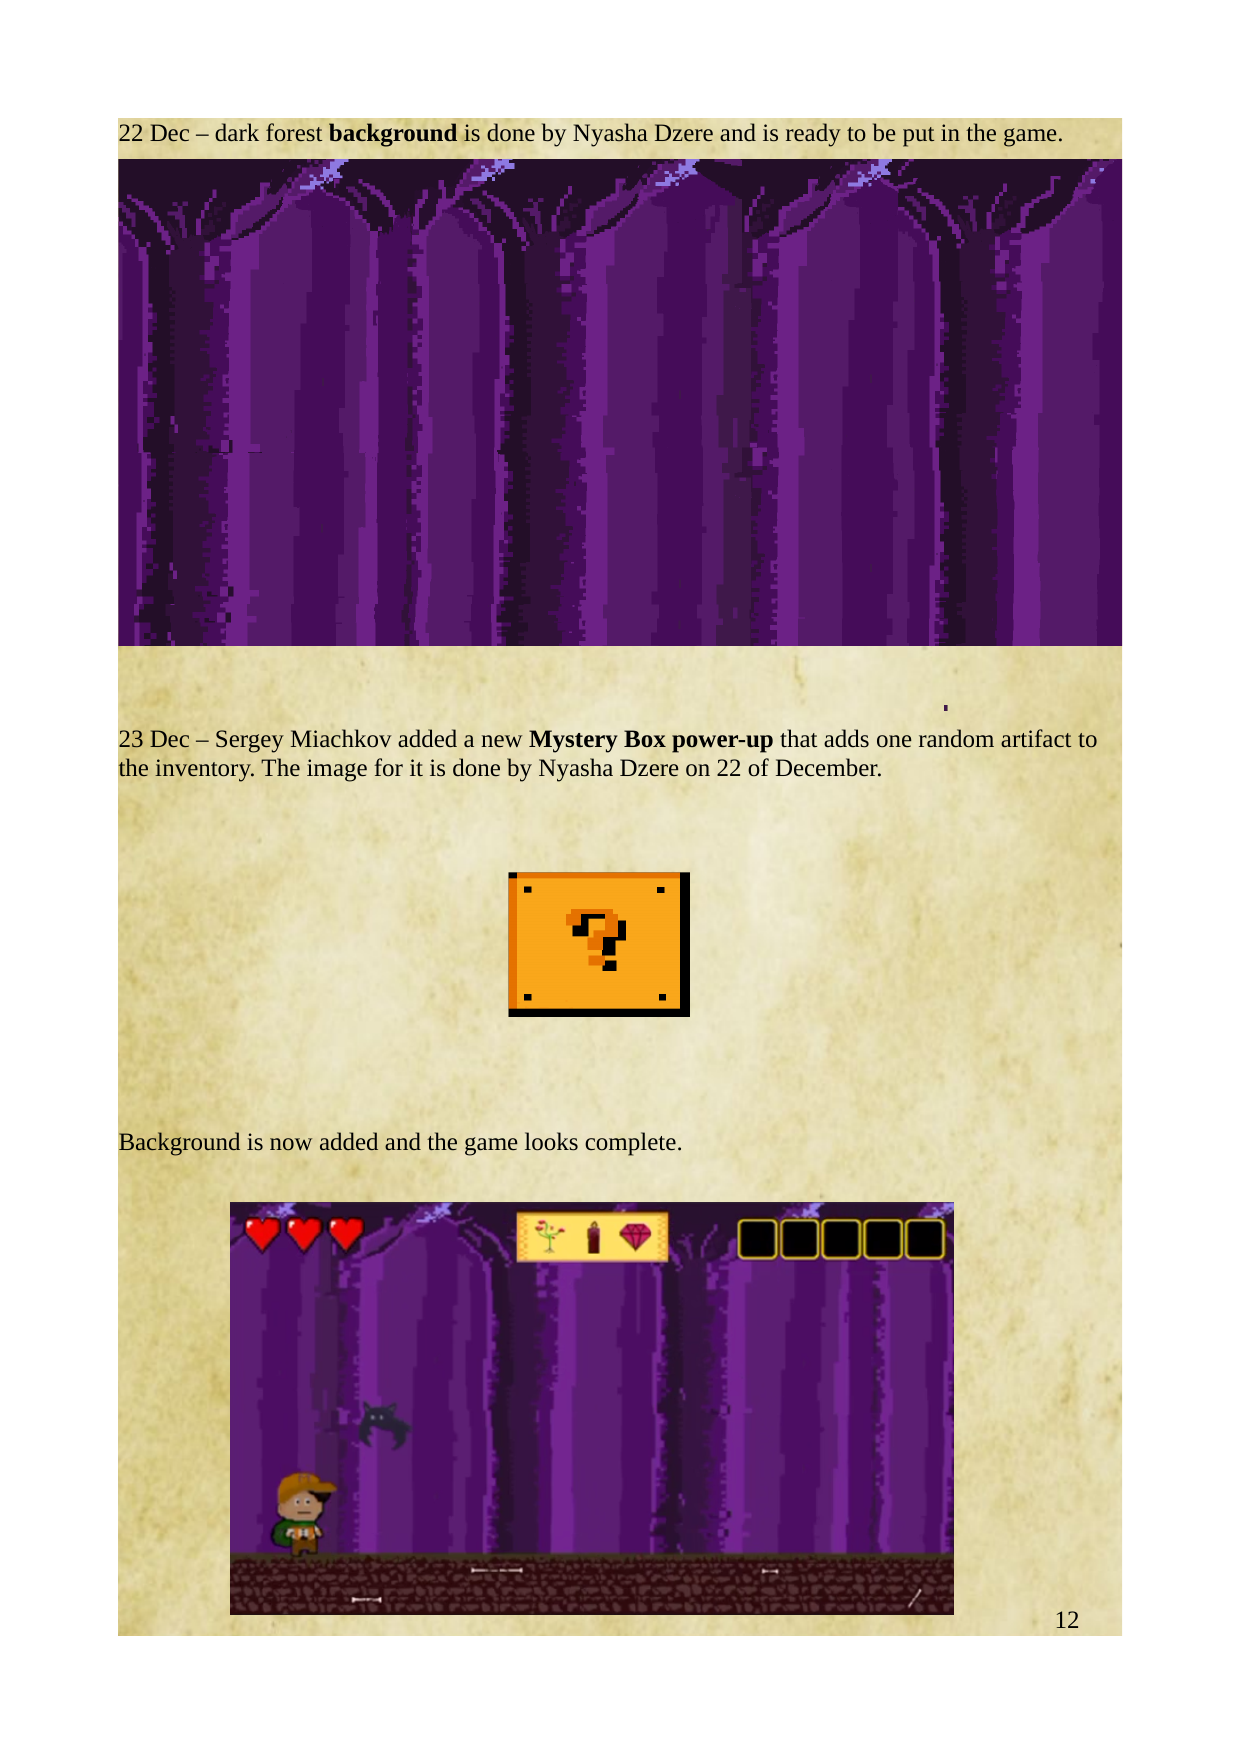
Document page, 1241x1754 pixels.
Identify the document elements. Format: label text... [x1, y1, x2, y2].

picture [220, 1156, 1021, 1615]
picture [220, 782, 1021, 1127]
text Background is now added and the game looks complete. [118, 1127, 1122, 1156]
subtitle 22 Dec – dark forest background is done by Nyasha Dzere and is ready to be put in the game. [118, 118, 1122, 147]
subtitle 23 Dec – Sergey Miachkov added a new Mystery Box power-up that adds one random artifact to the inventory. The image for it is done by Nyasha Dzere on 22 of December. [118, 725, 1122, 782]
picture [118, 159, 1123, 725]
